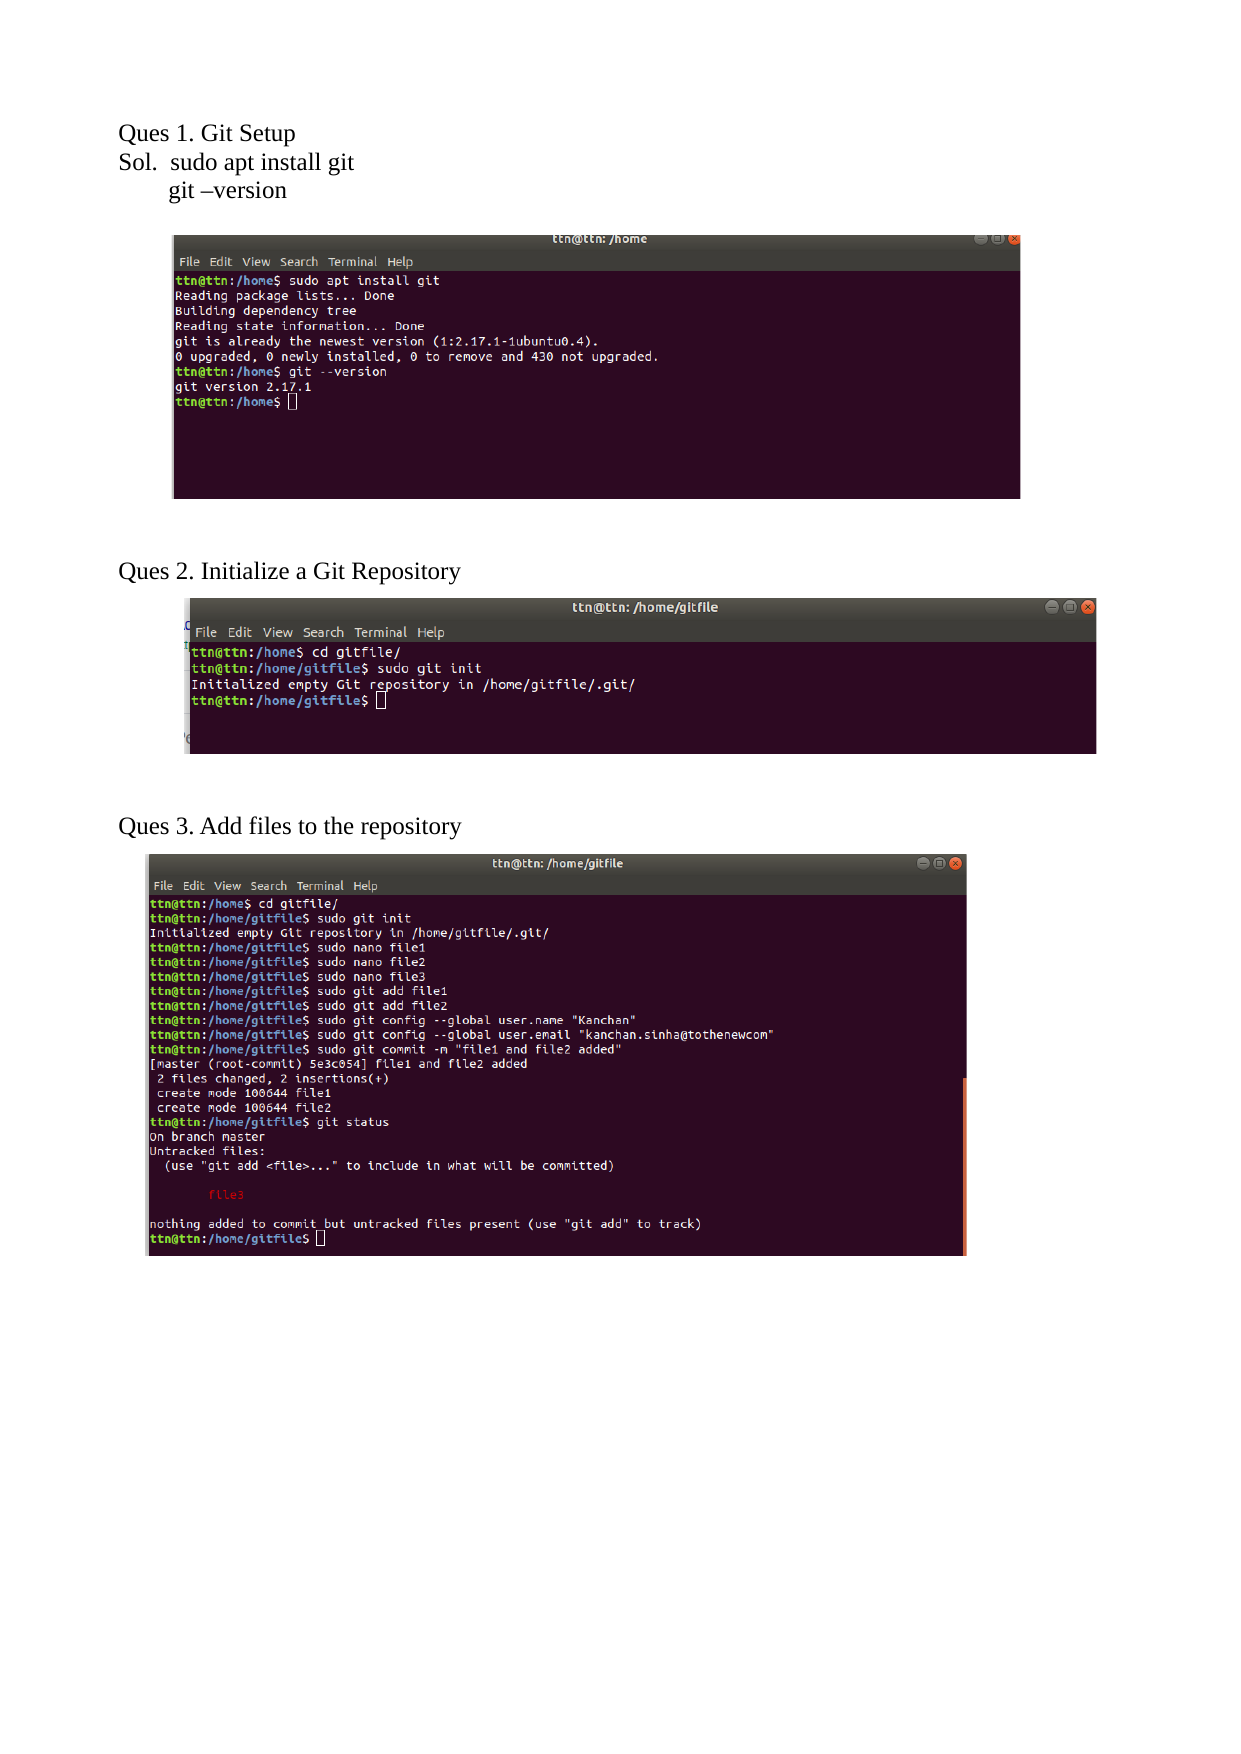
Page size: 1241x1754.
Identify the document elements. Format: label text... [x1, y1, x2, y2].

text git –version [118, 176, 1122, 204]
text Ques 3. Add files to the repository [118, 811, 1122, 840]
text Ques 1. Git Setup [118, 118, 1122, 147]
text Ques 2. Initialize a Git Repository [118, 556, 1122, 585]
picture [184, 598, 1097, 754]
text Sol. sudo apt install git [118, 147, 1122, 176]
picture [171, 235, 1021, 499]
picture [145, 854, 967, 1256]
